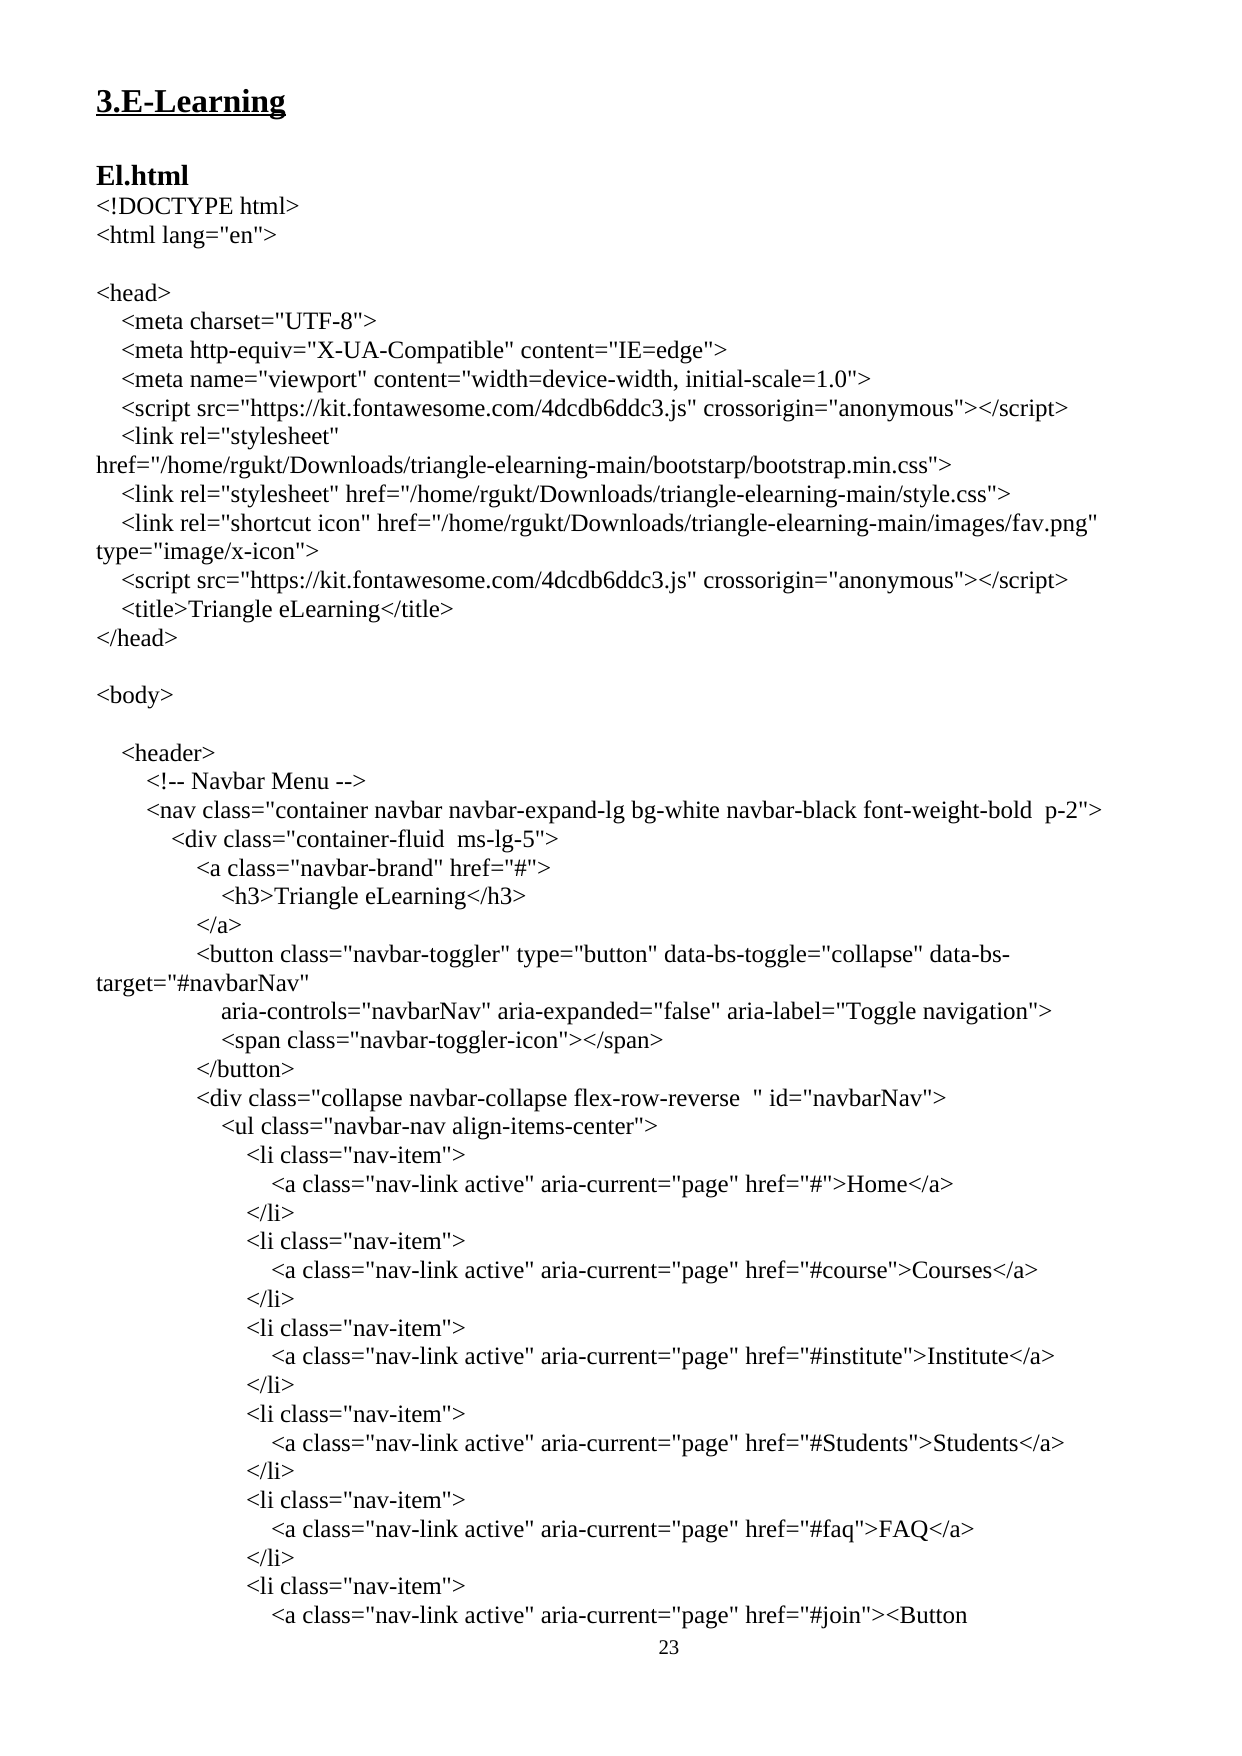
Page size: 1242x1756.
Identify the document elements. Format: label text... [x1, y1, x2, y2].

text <html lang="en"> [96, 220, 1152, 249]
text <div class="collapse navbar-collapse flex-row-reverse " id="navbarNav"> [96, 1083, 1152, 1111]
text <link rel="stylesheet" href="/home/rgukt/Downloads/triangle-elearning-main/bootstarp/bootstrap.min.css"> [96, 421, 1152, 479]
text <li class="nav-item"> [96, 1313, 1152, 1341]
text <!DOCTYPE html> [96, 191, 1152, 220]
text <li class="nav-item"> [96, 1571, 1152, 1600]
text <li class="nav-item"> [96, 1399, 1152, 1428]
text 3.E-Learning [96, 81, 1152, 119]
text <link rel="stylesheet" href="/home/rgukt/Downloads/triangle-elearning-main/style.css"> [96, 479, 1152, 508]
text <script src="https://kit.fontawesome.com/4dcdb6ddc3.js" crossorigin="anonymous"></script> [96, 393, 1152, 421]
text <span class="navbar-toggler-icon"></span> [96, 1025, 1152, 1054]
text </li> [96, 1370, 1152, 1399]
text <div class="container-fluid ms-lg-5"> [96, 824, 1152, 853]
text </button> [96, 1054, 1152, 1083]
text <meta http-equiv="X-UA-Compatible" content="IE=edge"> [96, 335, 1152, 364]
text <li class="nav-item"> [96, 1226, 1152, 1255]
text <link rel="shortcut icon" href="/home/rgukt/Downloads/triangle-elearning-main/images/fav.png" type="image/x-icon"> [96, 508, 1152, 565]
text El.html [96, 158, 1152, 191]
text <a class="nav-link active" aria-current="page" href="#Students">Students</a> [96, 1428, 1152, 1456]
text <script src="https://kit.fontawesome.com/4dcdb6ddc3.js" crossorigin="anonymous"></script> [96, 565, 1152, 594]
text </li> [96, 1198, 1152, 1226]
text <head> [96, 278, 1152, 306]
text </head> [96, 623, 1152, 651]
text </li> [96, 1456, 1152, 1485]
text <!-- Navbar Menu --> [96, 766, 1152, 795]
text </li> [96, 1543, 1152, 1571]
text <a class="nav-link active" aria-current="page" href="#faq">FAQ</a> [96, 1514, 1152, 1543]
text <button class="navbar-toggler" type="button" data-bs-toggle="collapse" data-bs-target="#navbarNav" [96, 939, 1152, 996]
text </a> [96, 910, 1152, 939]
text <li class="nav-item"> [96, 1485, 1152, 1514]
text <a class="navbar-brand" href="#"> [96, 853, 1152, 881]
text <header> [96, 738, 1152, 766]
text <nav class="container navbar navbar-expand-lg bg-white navbar-black font-weight-bold p-2"> [96, 795, 1152, 824]
text <meta charset="UTF-8"> [96, 306, 1152, 335]
text <a class="nav-link active" aria-current="page" href="#join"><Button [96, 1600, 1152, 1629]
text <ul class="navbar-nav align-items-center"> [96, 1111, 1152, 1140]
text <a class="nav-link active" aria-current="page" href="#course">Courses</a> [96, 1255, 1152, 1284]
text <meta name="viewport" content="width=device-width, initial-scale=1.0"> [96, 364, 1152, 393]
text <body> [96, 680, 1152, 709]
text <a class="nav-link active" aria-current="page" href="#institute">Institute</a> [96, 1341, 1152, 1370]
text <li class="nav-item"> [96, 1140, 1152, 1169]
text <a class="nav-link active" aria-current="page" href="#">Home</a> [96, 1169, 1152, 1198]
text <h3>Triangle eLearning</h3> [96, 881, 1152, 910]
text aria-controls="navbarNav" aria-expanded="false" aria-label="Toggle navigation"> [96, 996, 1152, 1025]
text </li> [96, 1284, 1152, 1313]
text <title>Triangle eLearning</title> [96, 594, 1152, 623]
